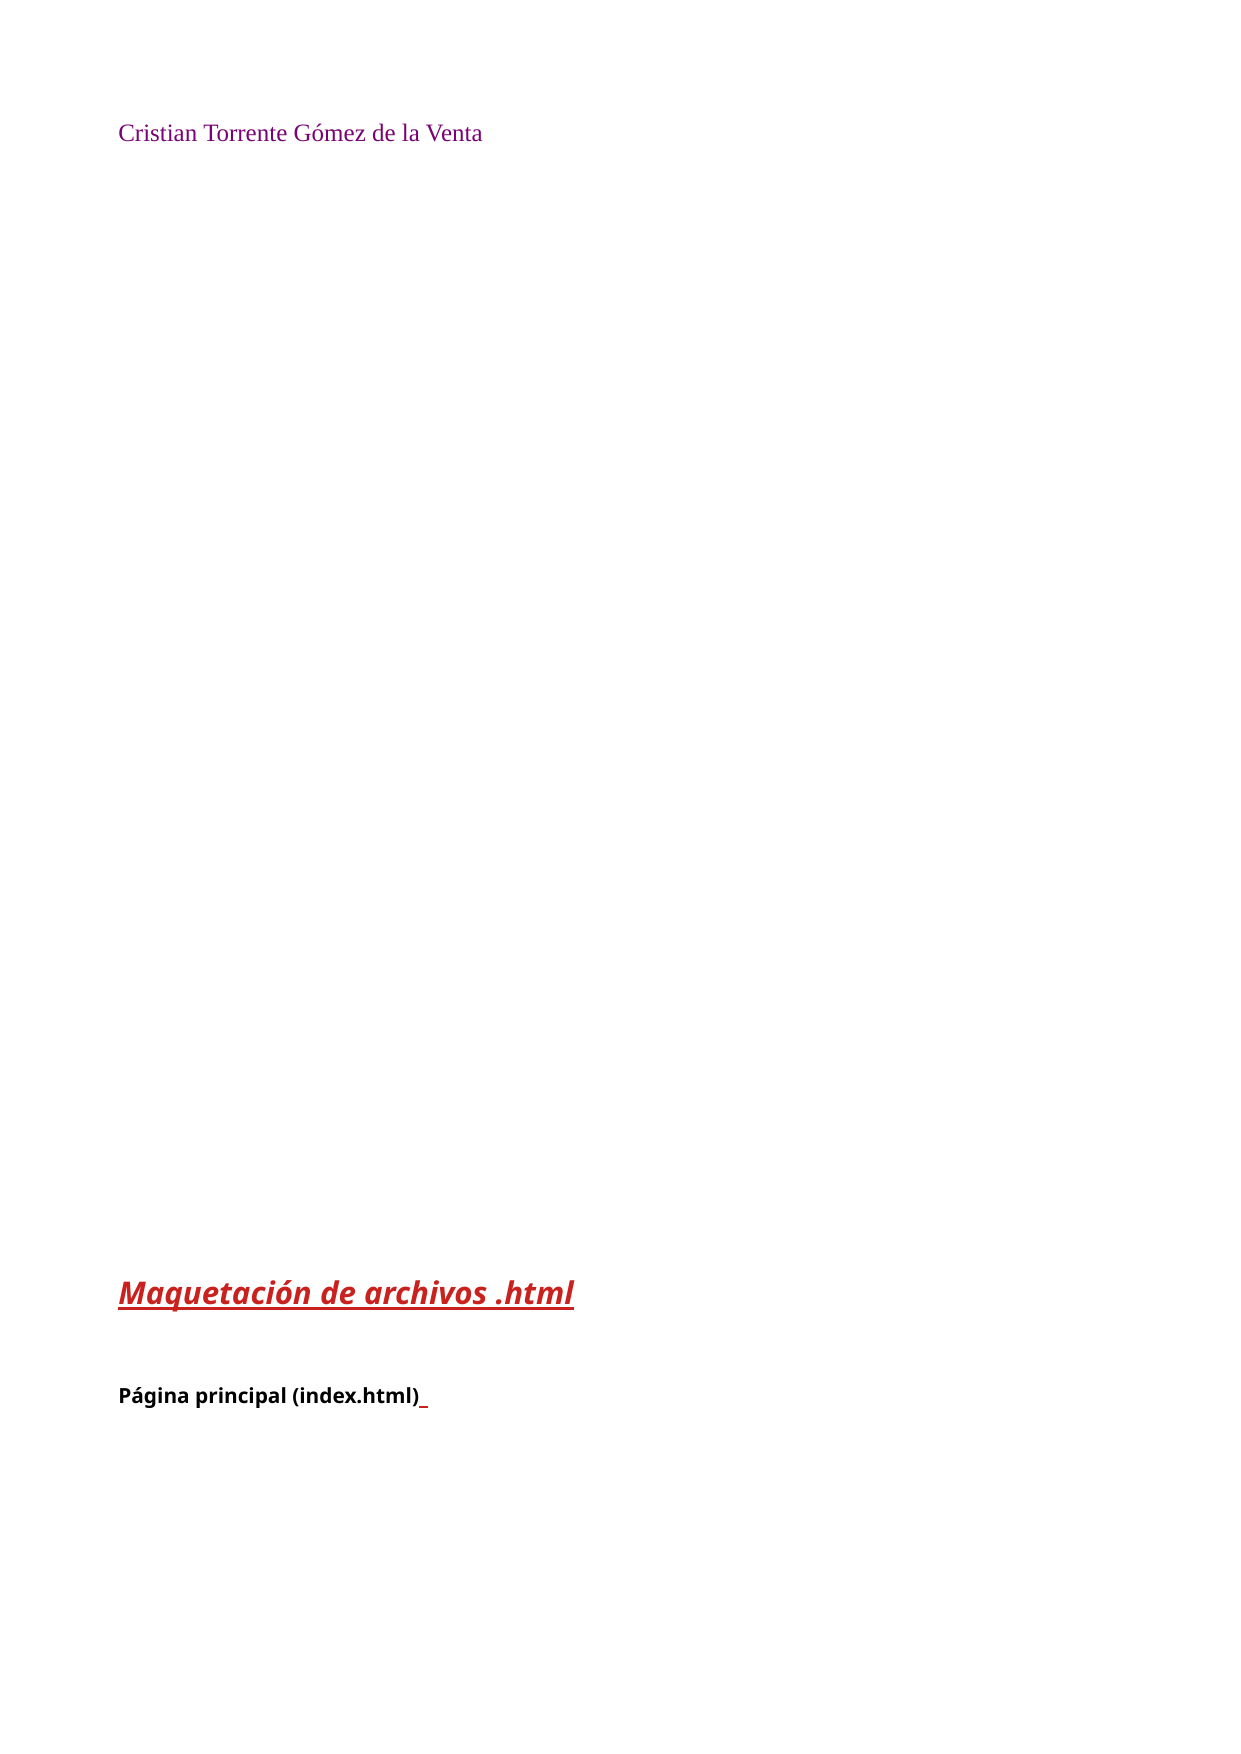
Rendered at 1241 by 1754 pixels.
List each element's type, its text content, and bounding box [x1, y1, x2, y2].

text Página principal (index.html) [118, 1335, 1122, 1412]
text Maquetación de archivos .html [118, 1271, 1122, 1314]
